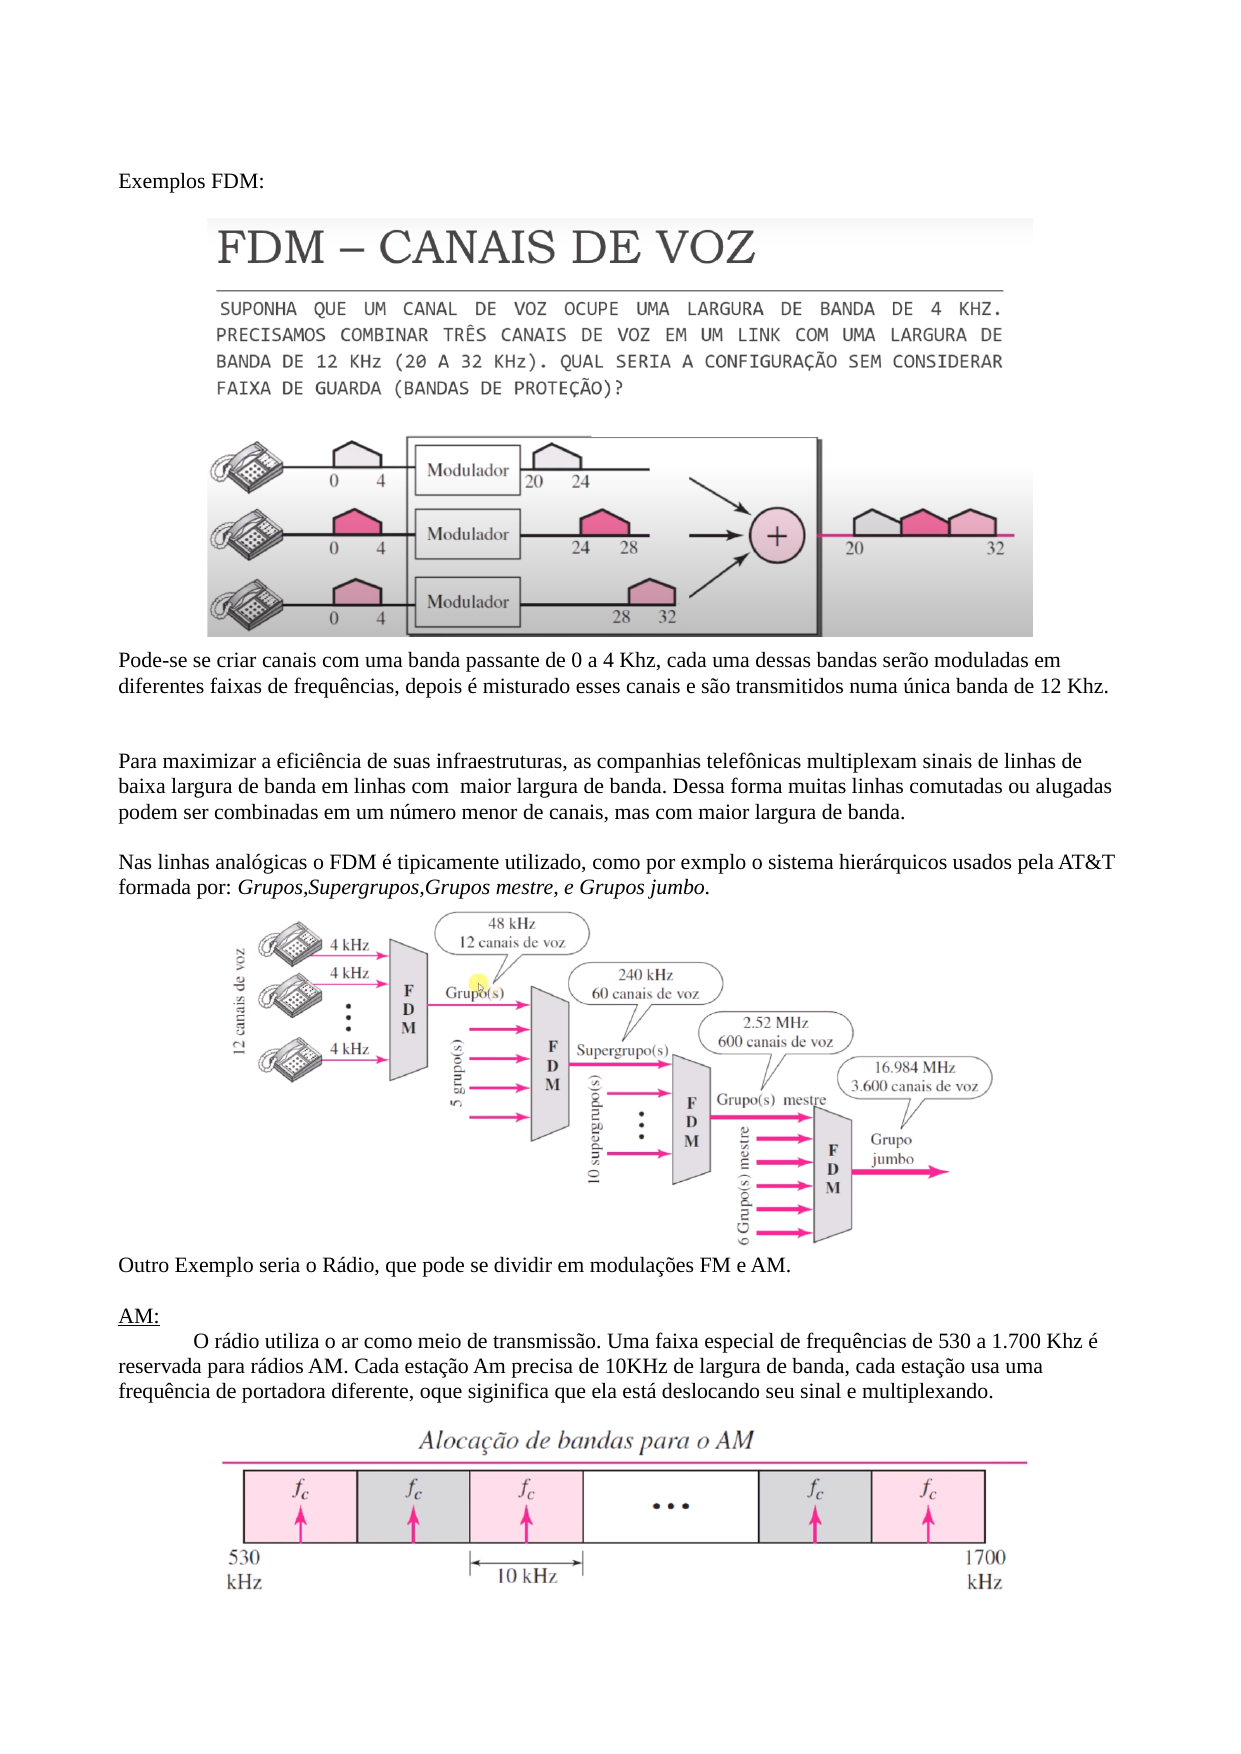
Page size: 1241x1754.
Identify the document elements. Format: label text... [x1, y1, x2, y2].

text Outro Exemplo seria o Rádio, que pode se dividir em modulações FM e AM. [118, 1252, 1122, 1278]
text Exemplos FDM: [118, 168, 1122, 194]
text Para maximizar a eficiência de suas infraestruturas, as companhias telefônicas multiplexam sinais de linhas de baixa largura de banda em linhas com maior largura de banda. Dessa forma muitas linhas comutadas ou alugadas podem ser combinadas em um número menor de canais, mas com maior largura de banda. [118, 748, 1122, 824]
picture [207, 218, 1033, 637]
picture [215, 909, 1025, 1248]
text O rádio utiliza o ar como meio de transmissão. Uma faixa especial de frequências de 530 a 1.700 Khz é reservada para rádios AM. Cada estação Am precisa de 10KHz de largura de banda, cada estação usa uma frequência de portadora diferente, oque siginifica que ela está deslocando seu sinal e multiplexando. [118, 1328, 1122, 1404]
text AM: [118, 1303, 1122, 1328]
picture [207, 1422, 1033, 1594]
text Pode-se se criar canais com uma banda passante de 0 a 4 Khz, cada uma dessas bandas serão moduladas em diferentes faixas de frequências, depois é misturado esses canais e são transmitidos numa única banda de 12 Khz. [118, 647, 1122, 698]
text Nas linhas analógicas o FDM é tipicamente utilizado, como por exmplo o sistema hierárquicos usados pela AT&T formada por: Grupos,Supergrupos,Grupos mestre, e Grupos jumbo. [118, 849, 1122, 899]
